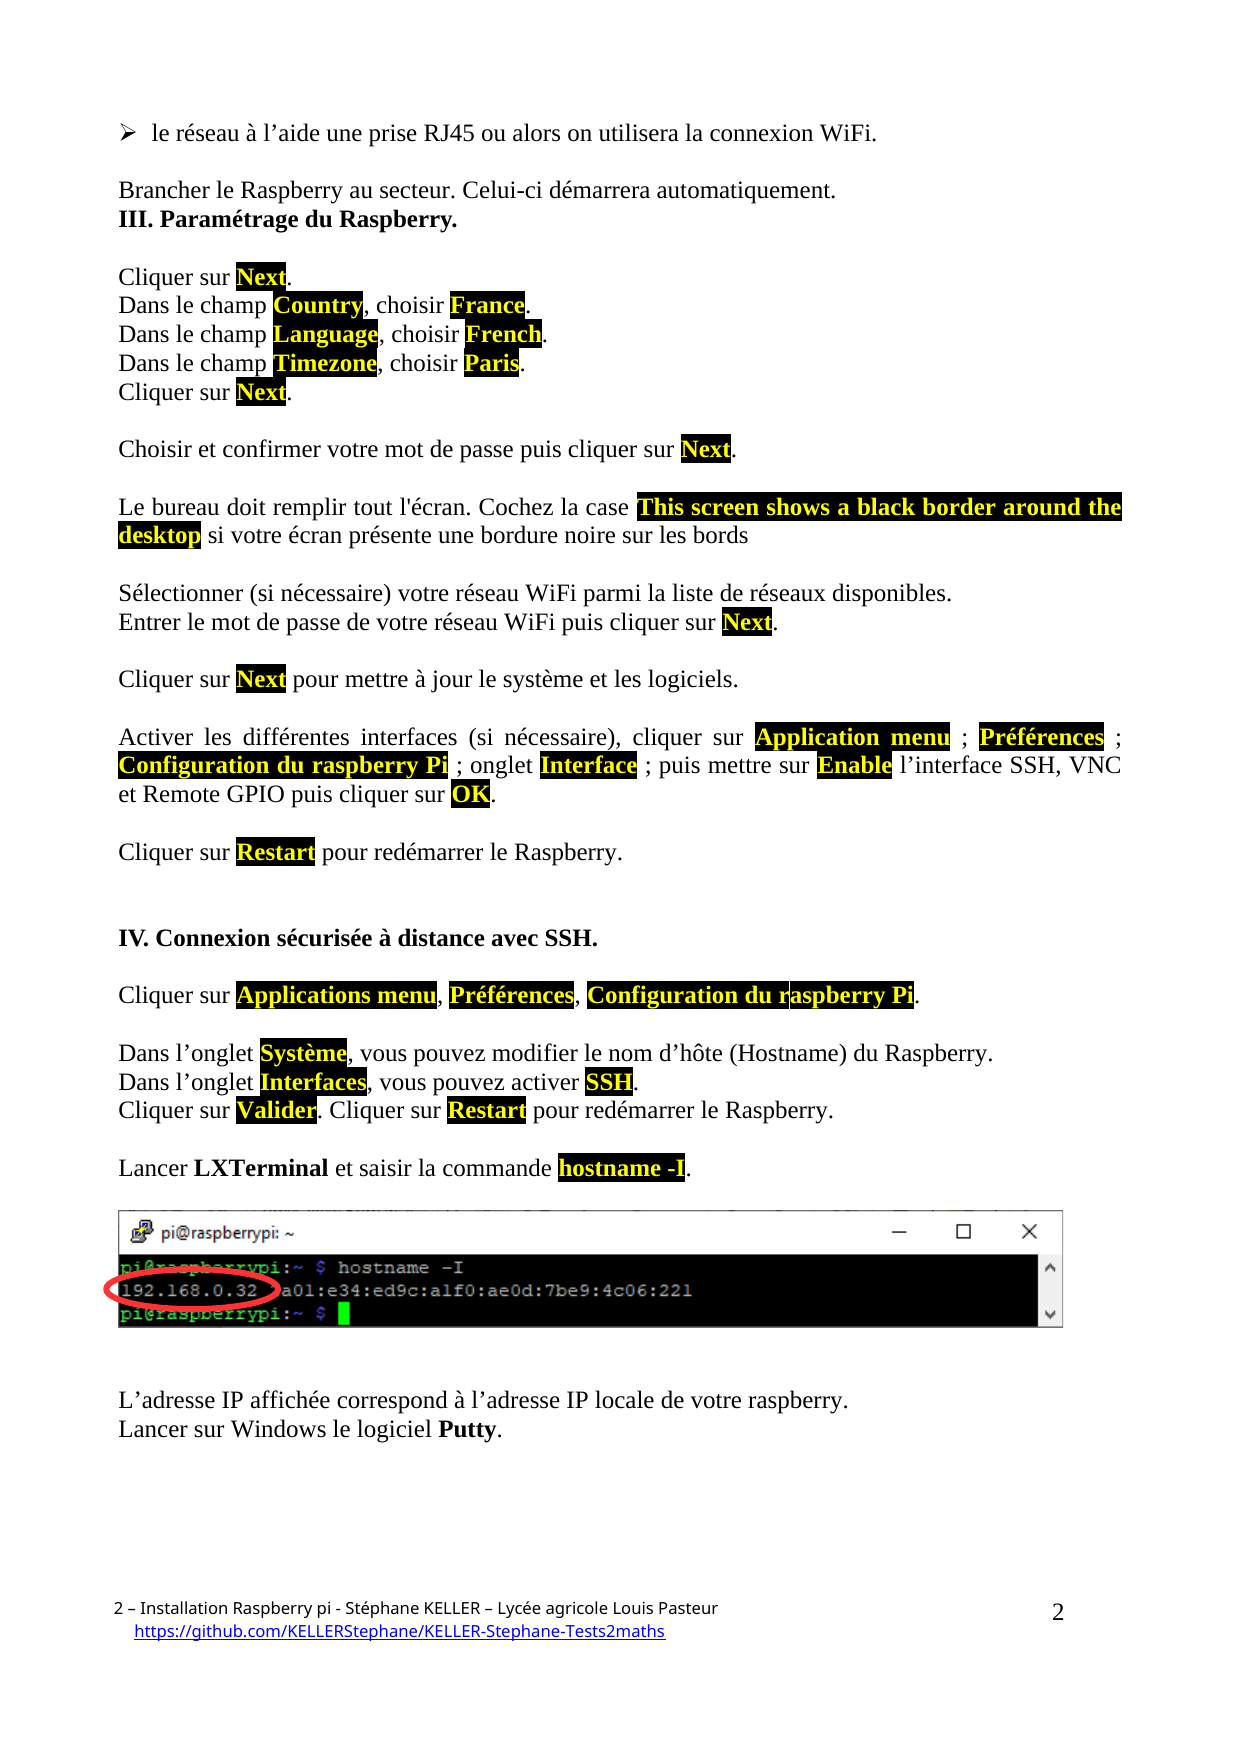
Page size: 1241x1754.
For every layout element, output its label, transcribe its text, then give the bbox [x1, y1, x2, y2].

text Dans l’onglet Système, vous pouvez modifier le nom d’hôte (Hostname) du Raspberry. [118, 1038, 1122, 1067]
text Cliquer sur Next. [118, 377, 1122, 406]
text Activer les différentes interfaces (si nécessaire), cliquer sur Application menu ; Préférences ; Configuration du raspberry Pi ; onglet Interface ; puis mettre sur Enable l’interface SSH, VNC et Remote GPIO puis cliquer sur OK. [118, 722, 1122, 808]
text Lancer sur Windows le logiciel Putty. [118, 1414, 1122, 1443]
text Sélectionner (si nécessaire) votre réseau WiFi parmi la liste de réseaux disponibles. [118, 578, 1122, 607]
text Choisir et confirmer votre mot de passe puis cliquer sur Next. [118, 434, 1122, 463]
picture [118, 1273, 274, 1306]
list le réseau à l’aide une prise RJ45 ou alors on utilisera la connexion WiFi. [118, 118, 1122, 147]
text Cliquer sur Next pour mettre à jour le système et les logiciels. [118, 664, 1122, 693]
text Cliquer sur Restart pour redémarrer le Raspberry. [118, 837, 1122, 866]
text Cliquer sur Valider. Cliquer sur Restart pour redémarrer le Raspberry. [118, 1096, 1122, 1124]
text Dans le champ Language, choisir French. [118, 319, 1122, 348]
text Lancer LXTerminal et saisir la commande hostname -I. [685, 1153, 1122, 1182]
text Lancer LXTerminal et saisir la commande hostname -I. [118, 1153, 558, 1182]
text Le bureau doit remplir tout l'écran. Cochez la case This screen shows a black border around the desktop si votre écran présente une bordure noire sur les bords [118, 492, 1122, 549]
subtitle III. Paramétrage du Raspberry. [118, 204, 1122, 233]
text Dans le champ Country, choisir France. [118, 291, 1122, 319]
text Cliquer sur Applications menu, Préférences, Configuration du raspberry Pi. [118, 981, 1122, 1009]
text Dans le champ Timezone, choisir Paris. [118, 348, 1122, 377]
text Dans l’onglet Interfaces, vous pouvez activer SSH. [118, 1067, 1122, 1096]
text Entrer le mot de passe de votre réseau WiFi puis cliquer sur Next. [118, 607, 1122, 636]
picture [118, 1210, 1064, 1328]
text Brancher le Raspberry au secteur. Celui-ci démarrera automatiquement. [118, 176, 1122, 204]
text L’adresse IP affichée correspond à l’adresse IP locale de votre raspberry. [118, 1385, 1122, 1414]
subtitle IV. Connexion sécurisée à distance avec SSH. [118, 923, 1122, 952]
text Cliquer sur Next. [118, 262, 1122, 291]
